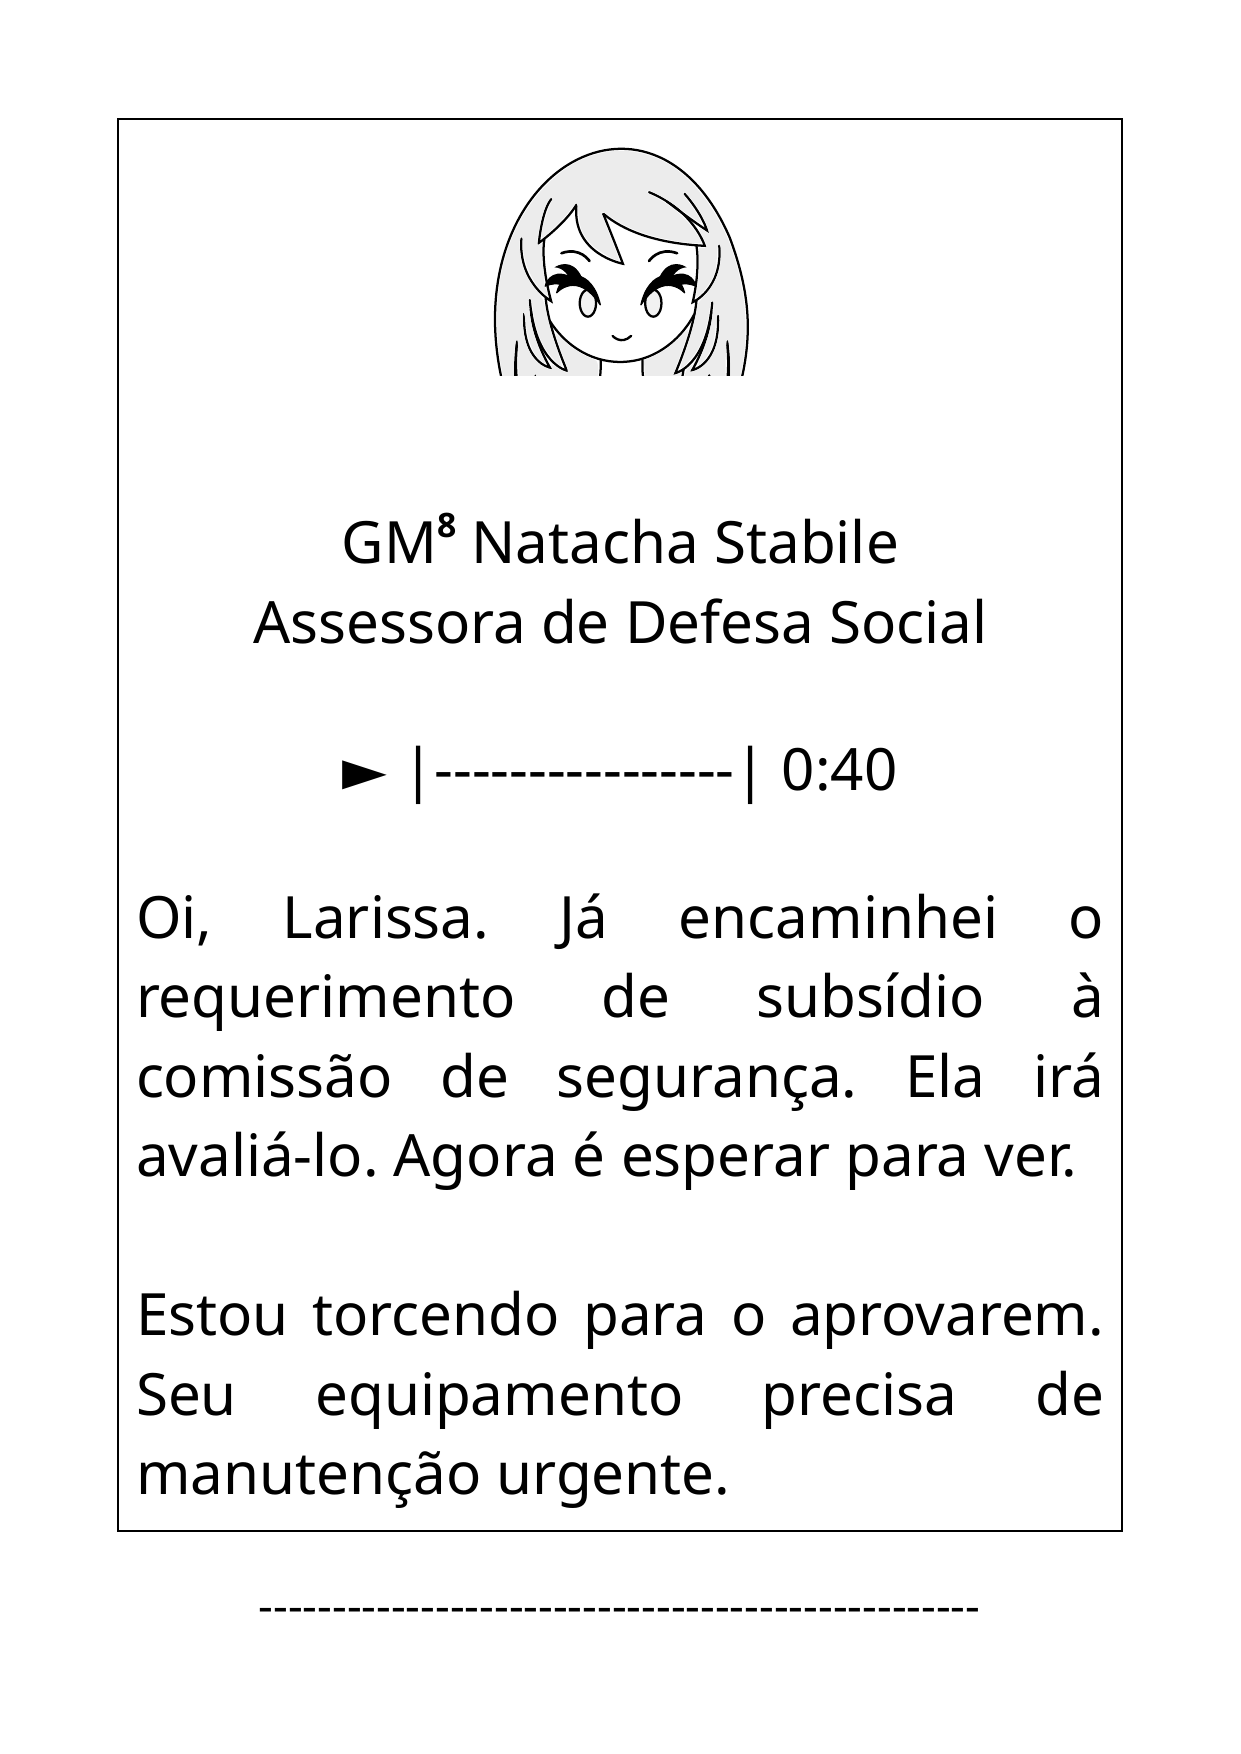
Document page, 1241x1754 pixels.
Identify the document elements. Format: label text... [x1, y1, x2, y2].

table_header GM8 Natacha Stabile Assessora de Defesa Social ► |----------------| 0:40 Oi, Larissa. Já encaminhei o requerimento de subsídio à comissão de segurança. Ela irá avaliá-lo. Agora é esperar para ver. Estou torcendo para o aprovarem. Seu equipamento precisa de manutenção urgente. [119, 120, 1121, 1529]
